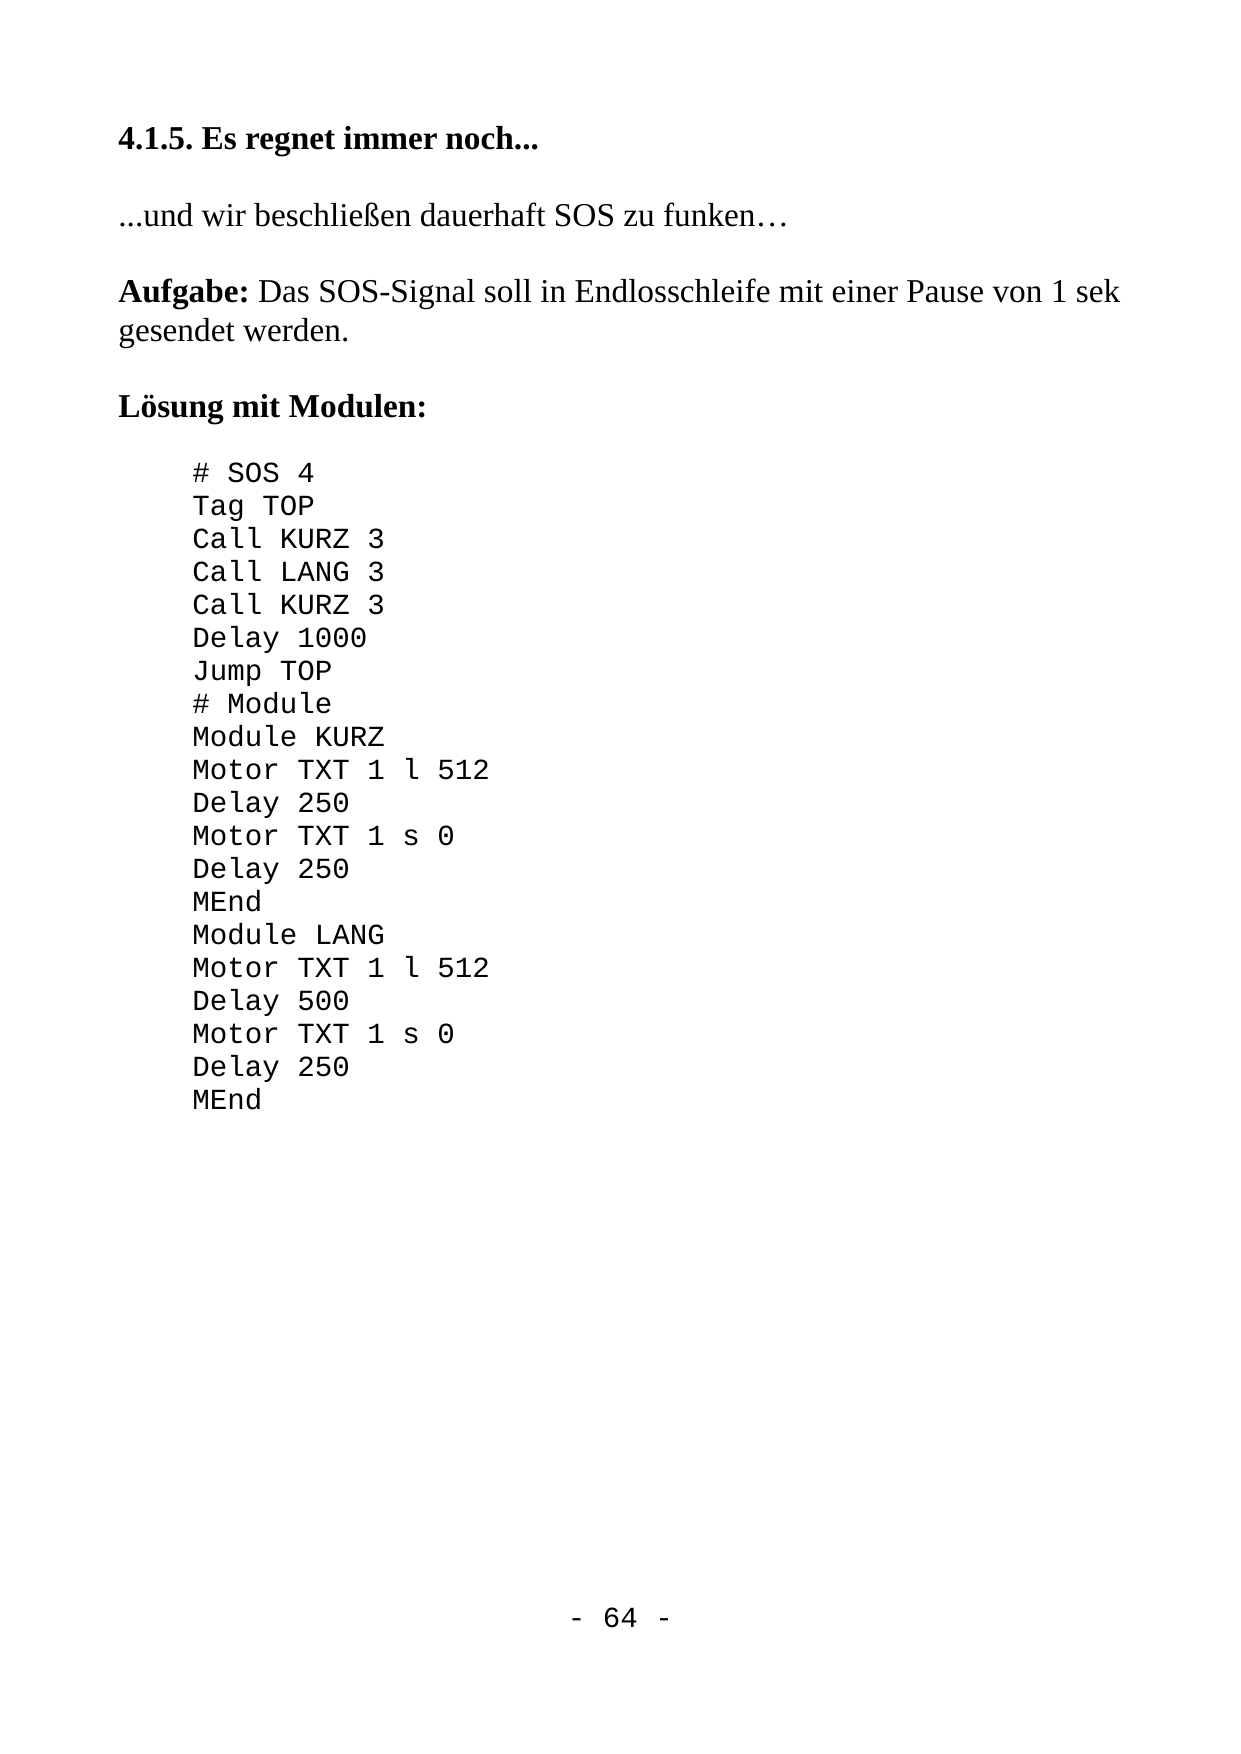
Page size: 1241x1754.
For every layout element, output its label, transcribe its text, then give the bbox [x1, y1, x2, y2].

text Delay 500 [118, 986, 1122, 1019]
text MEnd [118, 887, 1122, 920]
text Delay 250 [118, 788, 1122, 821]
text Jump TOP [118, 656, 1122, 689]
text Motor TXT 1 l 512 [118, 755, 1122, 788]
text MEnd [118, 1085, 1122, 1118]
text # Module [118, 689, 1122, 722]
text Tag TOP [118, 491, 1122, 524]
text Delay 250 [118, 854, 1122, 887]
text 4.1.5. Es regnet immer noch... [118, 118, 1122, 156]
text Module LANG [118, 920, 1122, 953]
text Motor TXT 1 s 0 [118, 821, 1122, 854]
text Motor TXT 1 l 512 [118, 953, 1122, 986]
text Delay 250 [118, 1052, 1122, 1085]
text ...und wir beschließen dauerhaft SOS zu funken… [118, 195, 1122, 233]
text Delay 1000 [118, 623, 1122, 656]
text Motor TXT 1 s 0 [118, 1019, 1122, 1052]
text Aufgabe: Das SOS-Signal soll in Endlosschleife mit einer Pause von 1 sek gesendet werden. [118, 271, 1122, 348]
text Lösung mit Modulen: [118, 386, 1122, 425]
text Call KURZ 3 [118, 524, 1122, 557]
text # SOS 4 [118, 458, 1122, 491]
text Module KURZ [118, 722, 1122, 755]
text Call KURZ 3 [118, 590, 1122, 623]
text Call LANG 3 [118, 557, 1122, 590]
